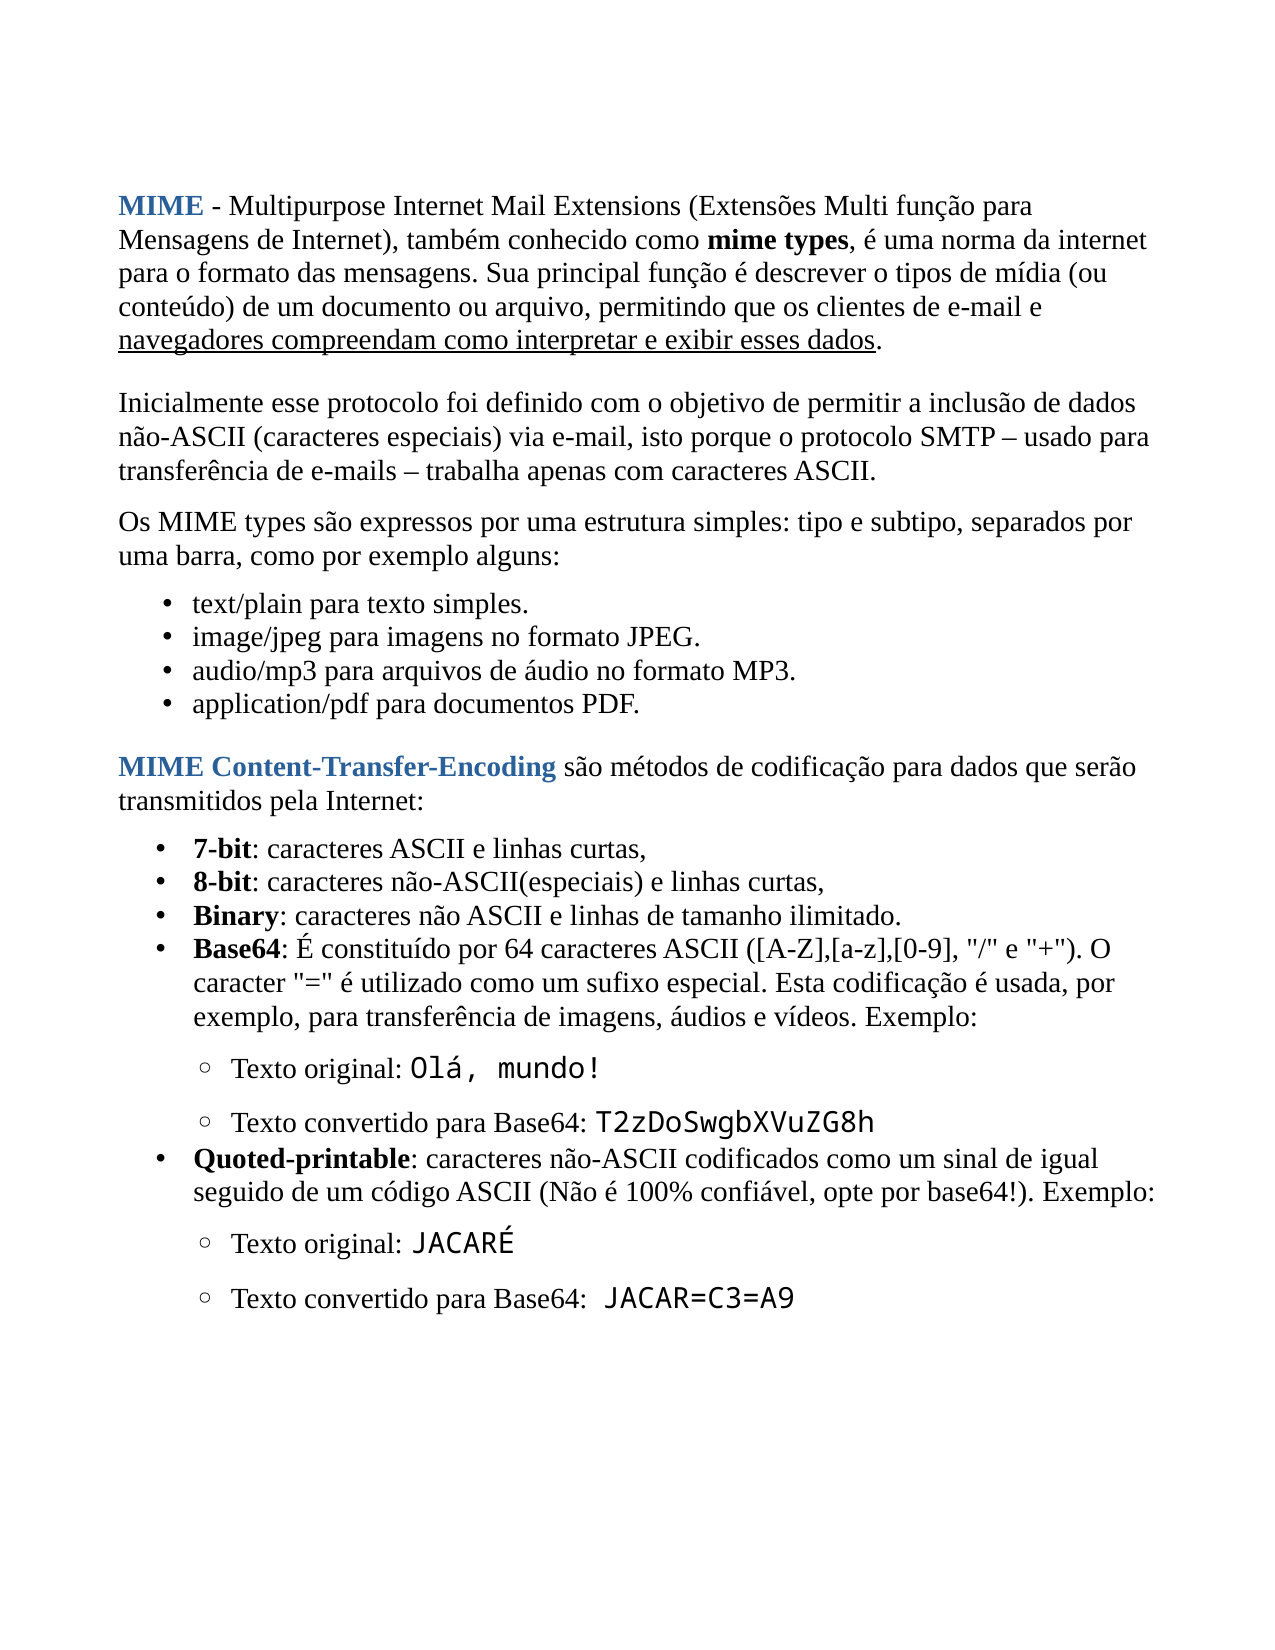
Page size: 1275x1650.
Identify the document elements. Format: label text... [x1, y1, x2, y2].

list application/pdf para documentos PDF. [162, 687, 1157, 720]
list image/jpeg para imagens no formato JPEG. [162, 619, 1157, 653]
list audio/mp3 para arquivos de áudio no formato MP3. [162, 653, 1157, 687]
list 7-bit: caracteres ASCII e linhas curtas, [156, 831, 1157, 864]
list Texto original: Olá, mundo! [193, 1047, 1157, 1087]
list 8-bit: caracteres não-ASCII(especiais) e linhas curtas, [156, 864, 1157, 898]
text MIME Content-Transfer-Encoding são métodos de codificação para dados que serão transmitidos pela Internet: [118, 749, 1157, 816]
list Texto convertido para Base64: T2zDoSwgbXVuZG8h [193, 1101, 1157, 1141]
text Inicialmente esse protocolo foi definido com o objetivo de permitir a inclusão de dados não-ASCII (caracteres especiais) via e-mail, isto porque o protocolo SMTP – usado para transferência de e-mails – trabalha apenas com caracteres ASCII. [118, 386, 1157, 486]
list Quoted-printable: caracteres não-ASCII codificados como um sinal de igual seguido de um código ASCII (Não é 100% confiável, opte por base64!). Exemplo: [156, 1141, 1157, 1208]
text MIME - Multipurpose Internet Mail Extensions (Extensões Multi função para Mensagens de Internet), também conhecido como mime types, é uma norma da internet para o formato das mensagens. Sua principal função é descrever o tipos de mídia (ou conteúdo) de um documento ou arquivo, permitindo que os clientes de e-mail e navegadores compreendam como interpretar e exibir esses dados. [118, 188, 1157, 356]
text Os MIME types são expressos por uma estrutura simples: tipo e subtipo, separados por uma barra, como por exemplo alguns: [118, 504, 1157, 571]
list text/plain para texto simples. [162, 586, 1157, 619]
list Binary: caracteres não ASCII e linhas de tamanho ilimitado. [156, 898, 1157, 932]
list Base64: É constituído por 64 caracteres ASCII ([A-Z],[a-z],[0-9], "/" e "+"). O caracter "=" é utilizado como um sufixo especial. Esta codificação é usada, por exemplo, para transferência de imagens, áudios e vídeos. Exemplo: [156, 932, 1157, 1032]
list Texto original: JACARÉ [193, 1223, 1157, 1262]
list Texto convertido para Base64: JACAR=C3=A9 [193, 1277, 1157, 1317]
